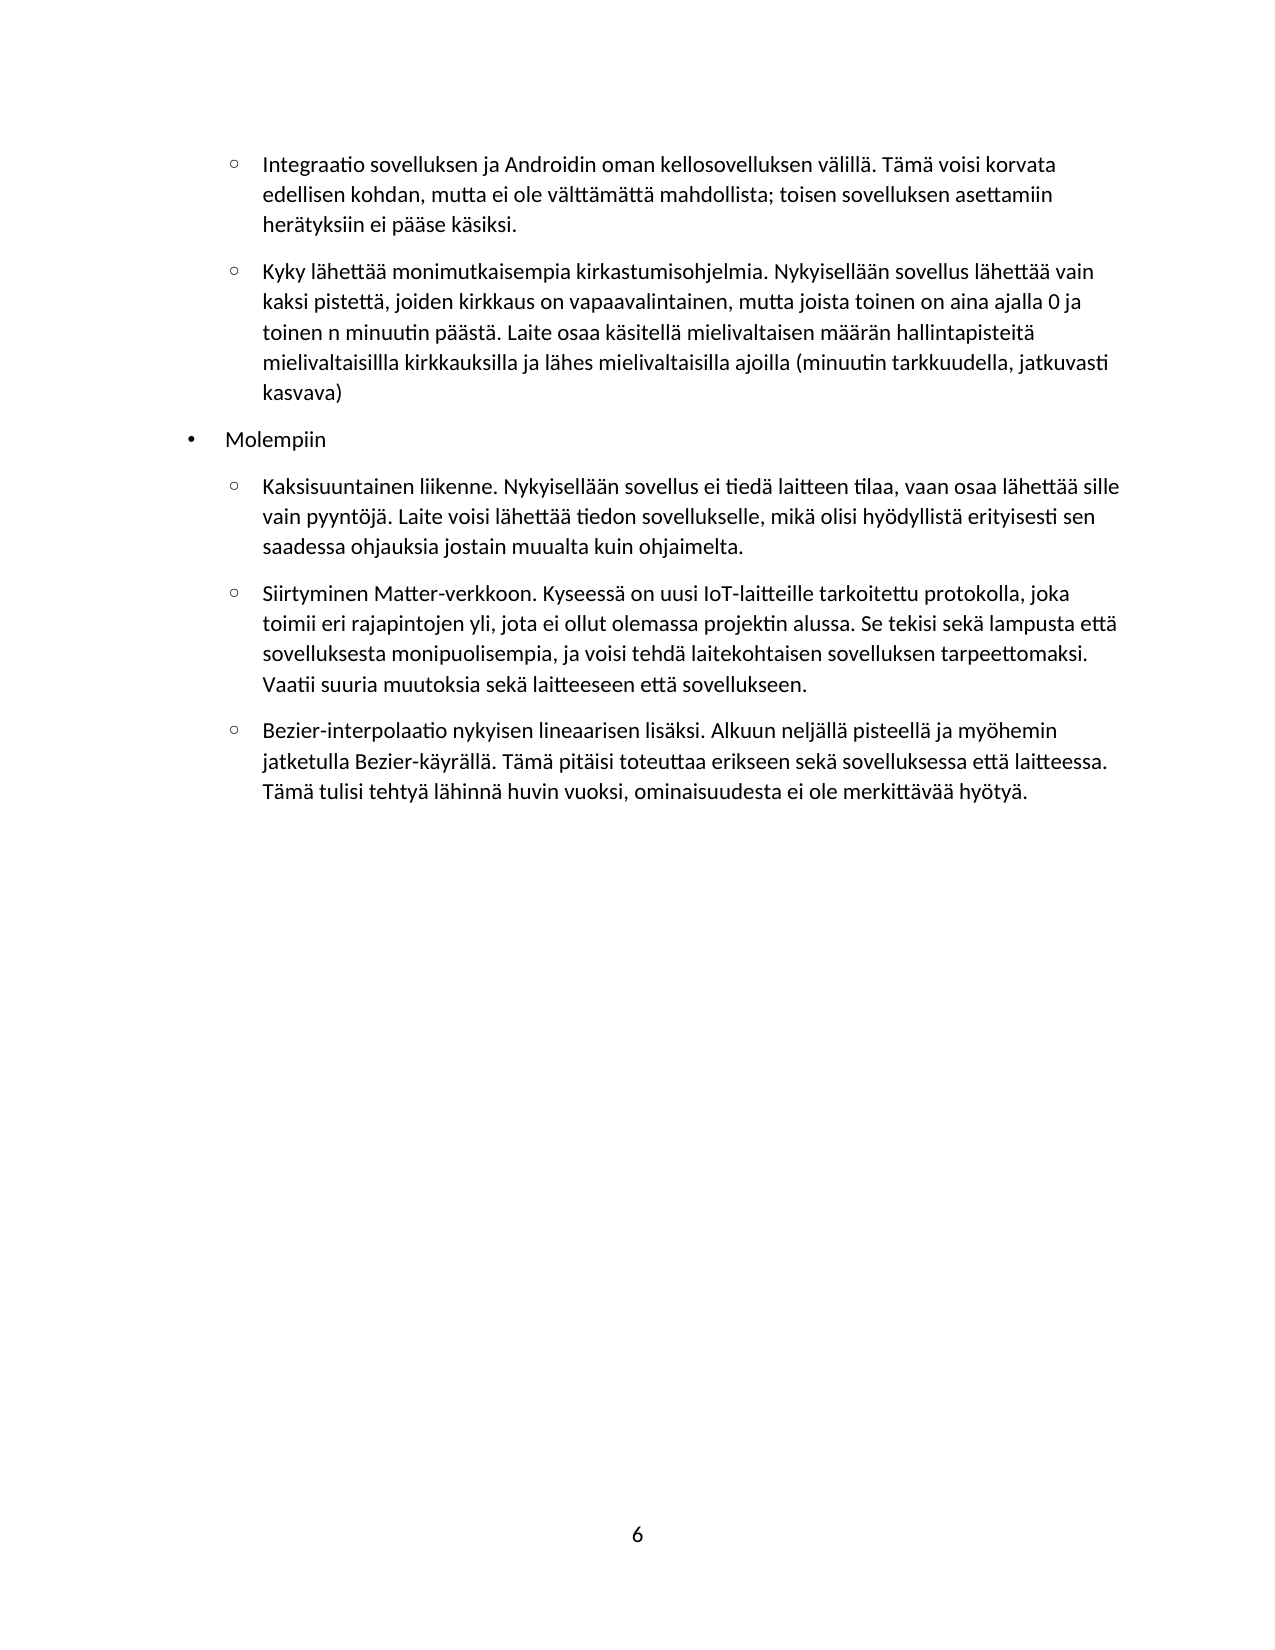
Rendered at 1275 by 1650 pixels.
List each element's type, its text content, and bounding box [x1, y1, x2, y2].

list Molempiin [187, 425, 1125, 453]
list Integraatio sovelluksen ja Androidin oman kellosovelluksen välillä. Tämä voisi korvata edellisen kohdan, mutta ei ole välttämättä mahdollista; toisen sovelluksen asettamiin herätyksiin ei pääse käsiksi. [225, 150, 1125, 238]
list Bezier-interpolaatio nykyisen lineaarisen lisäksi. Alkuun neljällä pisteellä ja myöhemin jatketulla Bezier-käyrällä. Tämä pitäisi toteuttaa erikseen sekä sovelluksessa että laitteessa. Tämä tulisi tehtyä lähinnä huvin vuoksi, ominaisuudesta ei ole merkittävää hyötyä. [225, 717, 1125, 805]
list Kyky lähettää monimutkaisempia kirkastumisohjelmia. Nykyisellään sovellus lähettää vain kaksi pistettä, joiden kirkkaus on vapaavalintainen, mutta joista toinen on aina ajalla 0 ja toinen n minuutin päästä. Laite osaa käsitellä mielivaltaisen määrän hallintapisteitä mielivaltaisillla kirkkauksilla ja lähes mielivaltaisilla ajoilla (minuutin tarkkuudella, jatkuvasti kasvava) [225, 257, 1125, 406]
list Siirtyminen Matter-verkkoon. Kyseessä on uusi IoT-laitteille tarkoitettu protokolla, joka toimii eri rajapintojen yli, jota ei ollut olemassa projektin alussa. Se tekisi sekä lampusta että sovelluksesta monipuolisempia, ja voisi tehdä laitekohtaisen sovelluksen tarpeettomaksi. Vaatii suuria muutoksia sekä laitteeseen että sovellukseen. [225, 579, 1125, 698]
list Kaksisuuntainen liikenne. Nykyisellään sovellus ei tiedä laitteen tilaa, vaan osaa lähettää sille vain pyyntöjä. Laite voisi lähettää tiedon sovellukselle, mikä olisi hyödyllistä erityisesti sen saadessa ohjauksia jostain muualta kuin ohjaimelta. [225, 472, 1125, 560]
